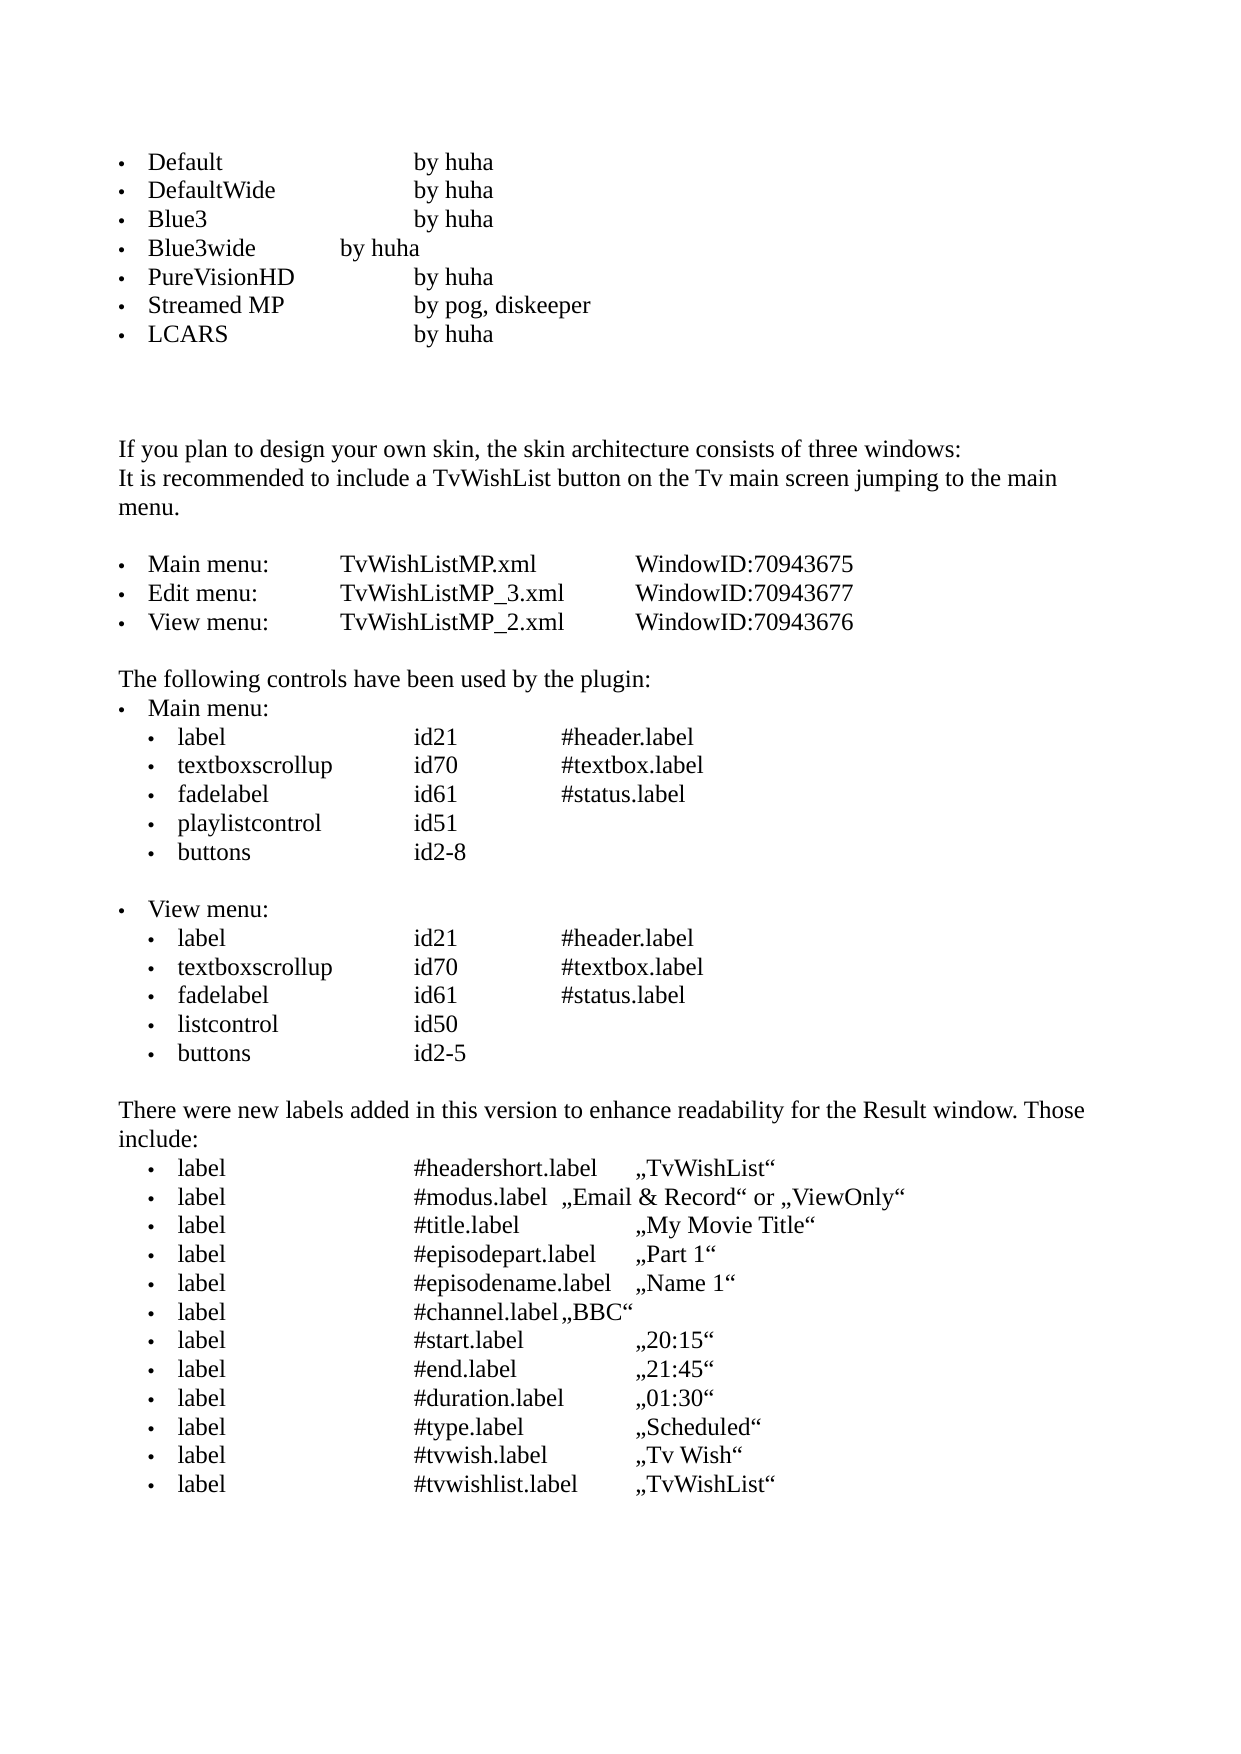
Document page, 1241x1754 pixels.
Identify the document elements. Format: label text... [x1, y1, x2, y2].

list label #duration.label „01:30“ [148, 1383, 1122, 1412]
list View menu: [118, 894, 1122, 923]
text If you plan to design your own skin, the skin architecture consists of three windows: [118, 434, 1122, 463]
list PureVisionHD by huha [118, 262, 1122, 291]
list label #tvwish.label „Tv Wish“ [148, 1441, 1122, 1469]
list label #title.label „My Movie Title“ [148, 1211, 1122, 1239]
list fadelabel id61 #status.label [148, 779, 1122, 808]
list label #start.label „20:15“ [148, 1326, 1122, 1354]
list View menu: TvWishListMP_2.xml WindowID:70943676 [118, 607, 1122, 636]
list label #episodepart.label „Part 1“ [148, 1239, 1122, 1268]
text The following controls have been used by the plugin: [118, 664, 1122, 693]
text It is recommended to include a TvWishList button on the Tv main screen jumping to the main menu. [118, 463, 1122, 521]
list playlistcontrol id51 [148, 808, 1122, 837]
list label #tvwishlist.label „TvWishList“ [148, 1469, 1122, 1498]
list label #end.label „21:45“ [148, 1354, 1122, 1383]
list textboxscrollup id70 #textbox.label [148, 751, 1122, 779]
list label id21 #header.label [148, 923, 1122, 952]
list textboxscrollup id70 #textbox.label [148, 952, 1122, 981]
list fadelabel id61 #status.label [148, 981, 1122, 1009]
list Blue3 by huha [118, 204, 1122, 233]
list label id21 #header.label [148, 722, 1122, 751]
list buttons id2-8 [148, 837, 1122, 866]
text There were new labels added in this version to enhance readability for the Result window. Those include: [118, 1096, 1122, 1153]
list label #modus.label „Email & Record“ or „ViewOnly“ [148, 1182, 1122, 1211]
list Main menu: TvWishListMP.xml WindowID:70943675 [118, 549, 1122, 578]
list label #headershort.label „TvWishList“ [148, 1153, 1122, 1182]
list Main menu: [118, 693, 1122, 722]
list listcontrol id50 [148, 1009, 1122, 1038]
list DefaultWide by huha [118, 176, 1122, 204]
list Blue3wide by huha [118, 233, 1122, 262]
list label #episodename.label „Name 1“ [148, 1268, 1122, 1297]
list label #channel.label „BBC“ [148, 1297, 1122, 1326]
list Streamed MP by pog, diskeeper [118, 291, 1122, 319]
list LCARS by huha [118, 319, 1122, 348]
list buttons id2-5 [148, 1038, 1122, 1067]
list Edit menu: TvWishListMP_3.xml WindowID:70943677 [118, 578, 1122, 607]
list Default by huha [118, 147, 1122, 176]
list label #type.label „Scheduled“ [148, 1412, 1122, 1441]
